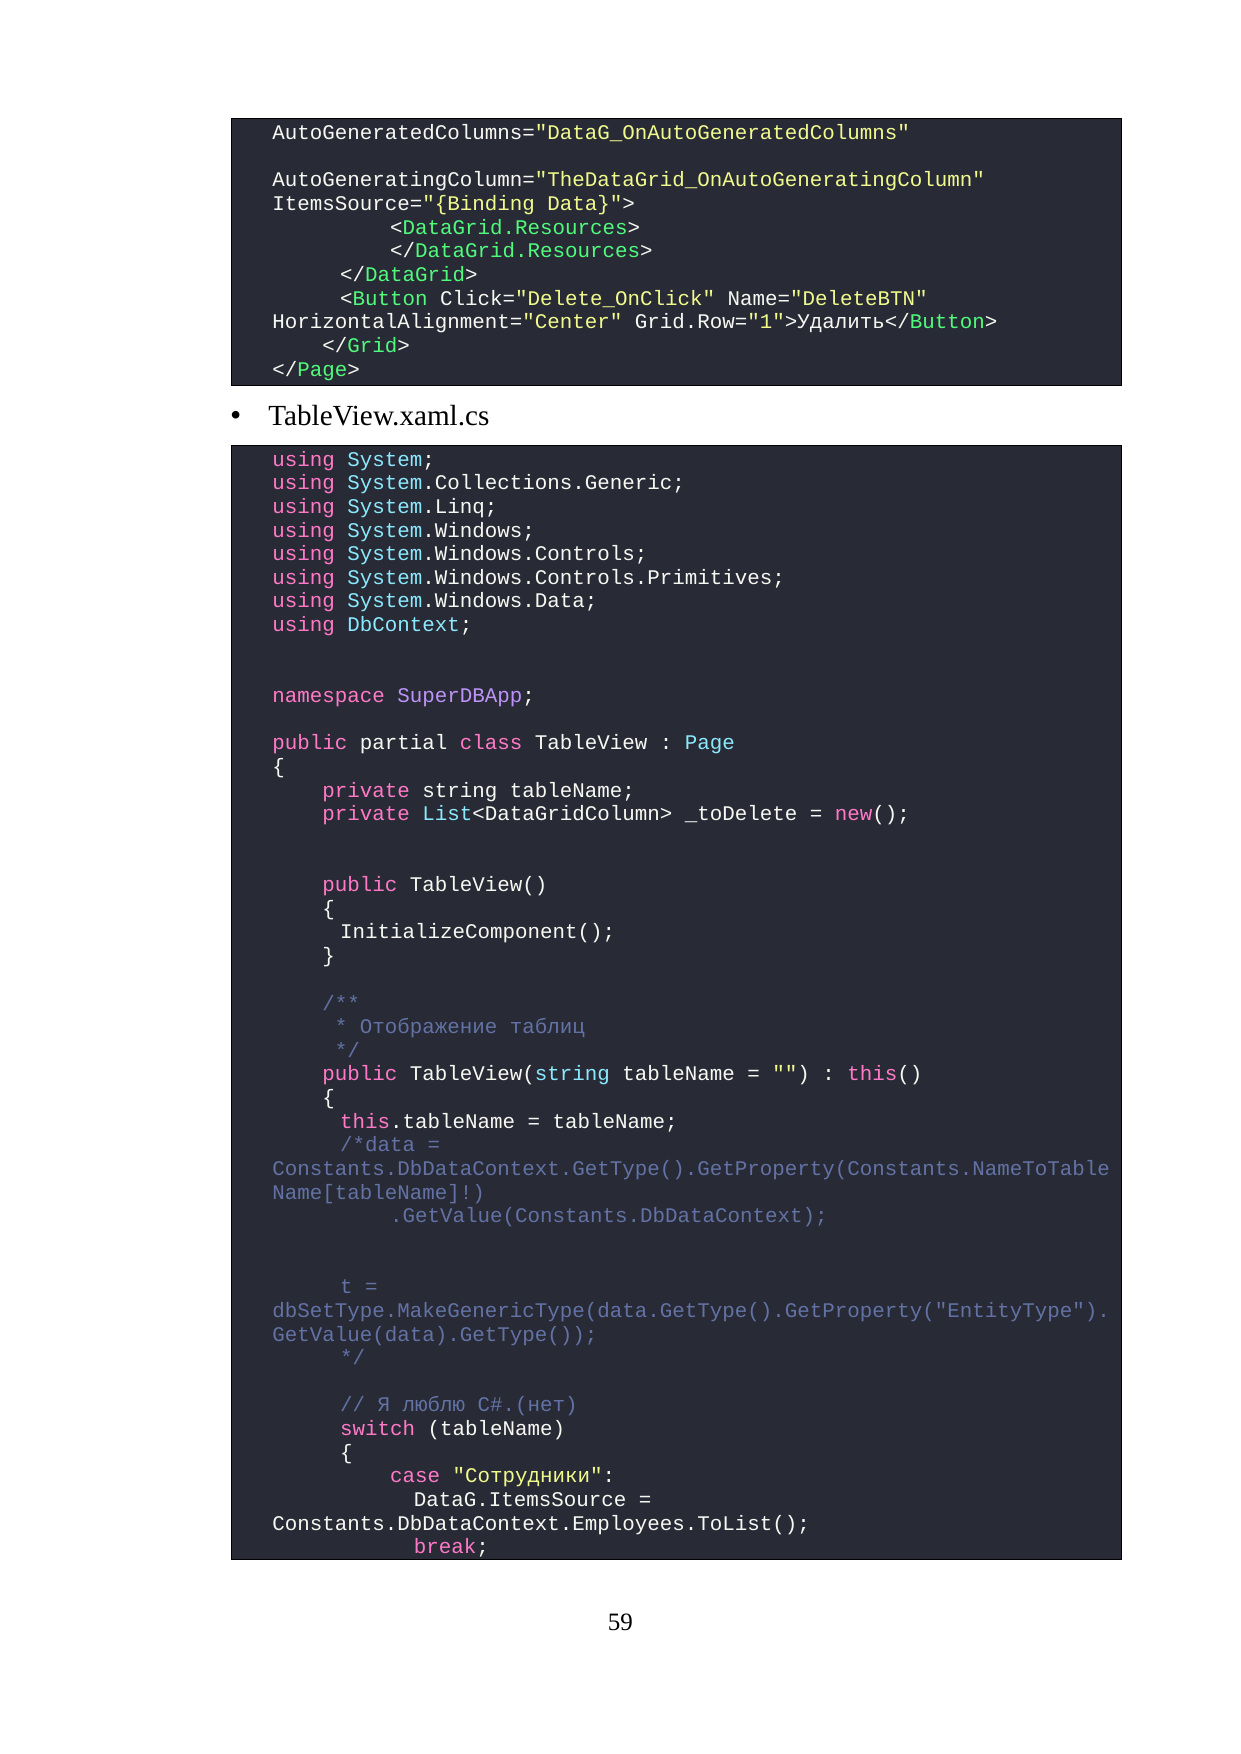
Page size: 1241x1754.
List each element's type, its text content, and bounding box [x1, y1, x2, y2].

list using System.Windows.Data; [232, 587, 1121, 610]
list /** [232, 988, 1121, 1012]
list using System.Linq; [232, 492, 1121, 516]
list using System.Windows; [232, 516, 1121, 539]
list public partial class TableView : Page [232, 728, 1121, 752]
list namespace SuperDBApp; [232, 681, 1121, 705]
list </Page> [232, 354, 1121, 385]
list <DataGrid.Resources> [232, 213, 1121, 236]
list public TableView(string tableName = "") : this() [232, 1059, 1121, 1083]
list * Отображение таблиц [232, 1012, 1121, 1036]
list /*data = Constants.DbDataContext.GetType().GetProperty(Constants.NameToTableName[tableName]!) [232, 1130, 1121, 1201]
list */ [232, 1343, 1121, 1367]
list // Я люблю C#.(нет) [232, 1391, 1121, 1414]
list using System.Windows.Controls.Primitives; [232, 563, 1121, 587]
list DataG.ItemsSource = Constants.DbDataContext.Employees.ToList(); [232, 1485, 1121, 1532]
list using System.Windows.Controls; [232, 539, 1121, 563]
list switch (tableName) [232, 1414, 1121, 1438]
list TableView.xaml.cs [231, 398, 1122, 432]
list public TableView() [232, 870, 1121, 894]
list using System.Collections.Generic; [232, 468, 1121, 492]
list { [232, 1438, 1121, 1461]
list this.tableName = tableName; [232, 1107, 1121, 1130]
list AutoGeneratedColumns="DataG_OnAutoGeneratedColumns" [232, 119, 1121, 142]
list { [232, 752, 1121, 776]
list <Button Click="Delete_OnClick" Name="DeleteBTN" HorizontalAlignment="Center" Grid.Row="1">Удалить</Button> [232, 284, 1121, 331]
list </Grid> [232, 331, 1121, 354]
list using DbContext; [232, 610, 1121, 634]
list private List<DataGridColumn> _toDelete = new(); [232, 799, 1121, 823]
list } [232, 941, 1121, 965]
list { [232, 894, 1121, 918]
list .GetValue(Constants.DbDataContext); [232, 1201, 1121, 1225]
list { [232, 1083, 1121, 1107]
list AutoGeneratingColumn="TheDataGrid_OnAutoGeneratingColumn" ItemsSource="{Binding Data}"> [232, 142, 1121, 213]
list break; [232, 1532, 1121, 1559]
list */ [232, 1036, 1121, 1059]
list </DataGrid> [232, 260, 1121, 284]
list case "Сотрудники": [232, 1461, 1121, 1485]
list private string tableName; [232, 776, 1121, 799]
list t = dbSetType.MakeGenericType(data.GetType().GetProperty("EntityType").GetValue(data).GetType()); [232, 1272, 1121, 1343]
list using System; [232, 446, 1121, 468]
list InitializeComponent(); [232, 918, 1121, 941]
list </DataGrid.Resources> [232, 236, 1121, 260]
